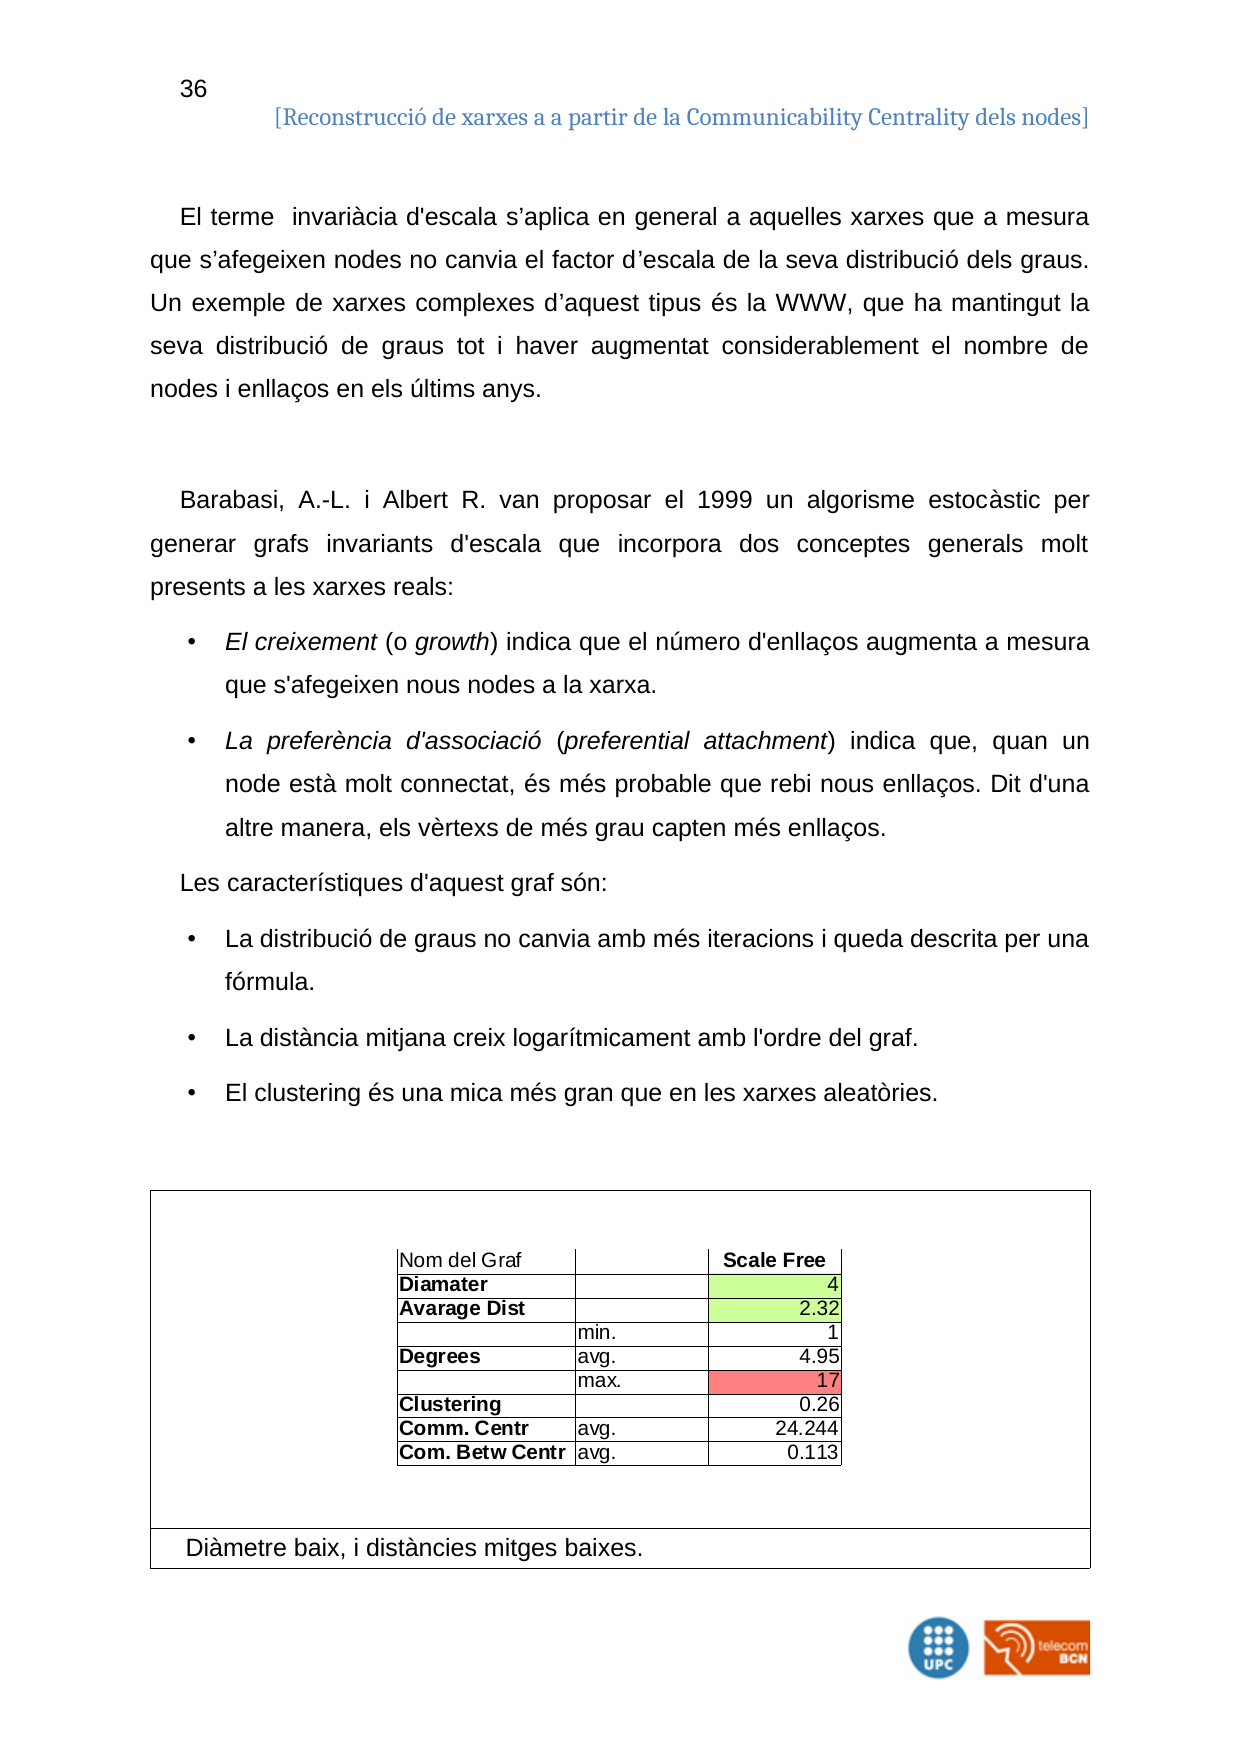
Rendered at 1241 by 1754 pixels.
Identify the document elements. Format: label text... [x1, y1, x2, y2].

text El terme invariàcia d'escala s’aplica en general a aquelles xarxes que a mesura que s’afegeixen nodes no canvia el factor d’escala de la seva distribució dels graus. Un exemple de xarxes complexes d’aquest tipus és la WWW, que ha mantingut la seva distribució de graus tot i haver augmentat considerablement el nombre de nodes i enllaços en els últims anys. [150, 202, 1090, 403]
list El clustering és una mica més gran que en les xarxes aleatòries. [187, 1078, 1090, 1107]
table_cell Diàmetre baix, i distàncies mitges baixes. [151, 1529, 1090, 1568]
list El creixement (o growth) indica que el número d'enllaços augmenta a mesura que s'afegeixen nous nodes a la xarxa. [187, 627, 1090, 699]
list La preferència d'associació (preferential attachment) indica que, quan un node està molt connectat, és més probable que rebi nous enllaços. Dit d'una altre manera, els vèrtexs de més grau capten més enllaços. [187, 726, 1090, 841]
list La distribució de graus no canvia amb més iteracions i queda descrita per una fórmula. [187, 924, 1090, 996]
list La distància mitjana creix logarítmicament amb l'ordre del graf. [187, 1023, 1090, 1051]
picture [904, 1614, 1091, 1681]
text Les característiques d'aquest graf són: [150, 868, 1090, 897]
text Barabasi, A.-L. i Albert R. van proposar el 1999 un algorisme estocàstic per generar grafs invariants d'escala que incorpora dos conceptes generals molt presents a les xarxes reals: [150, 485, 1090, 600]
table_header [151, 1191, 1090, 1528]
